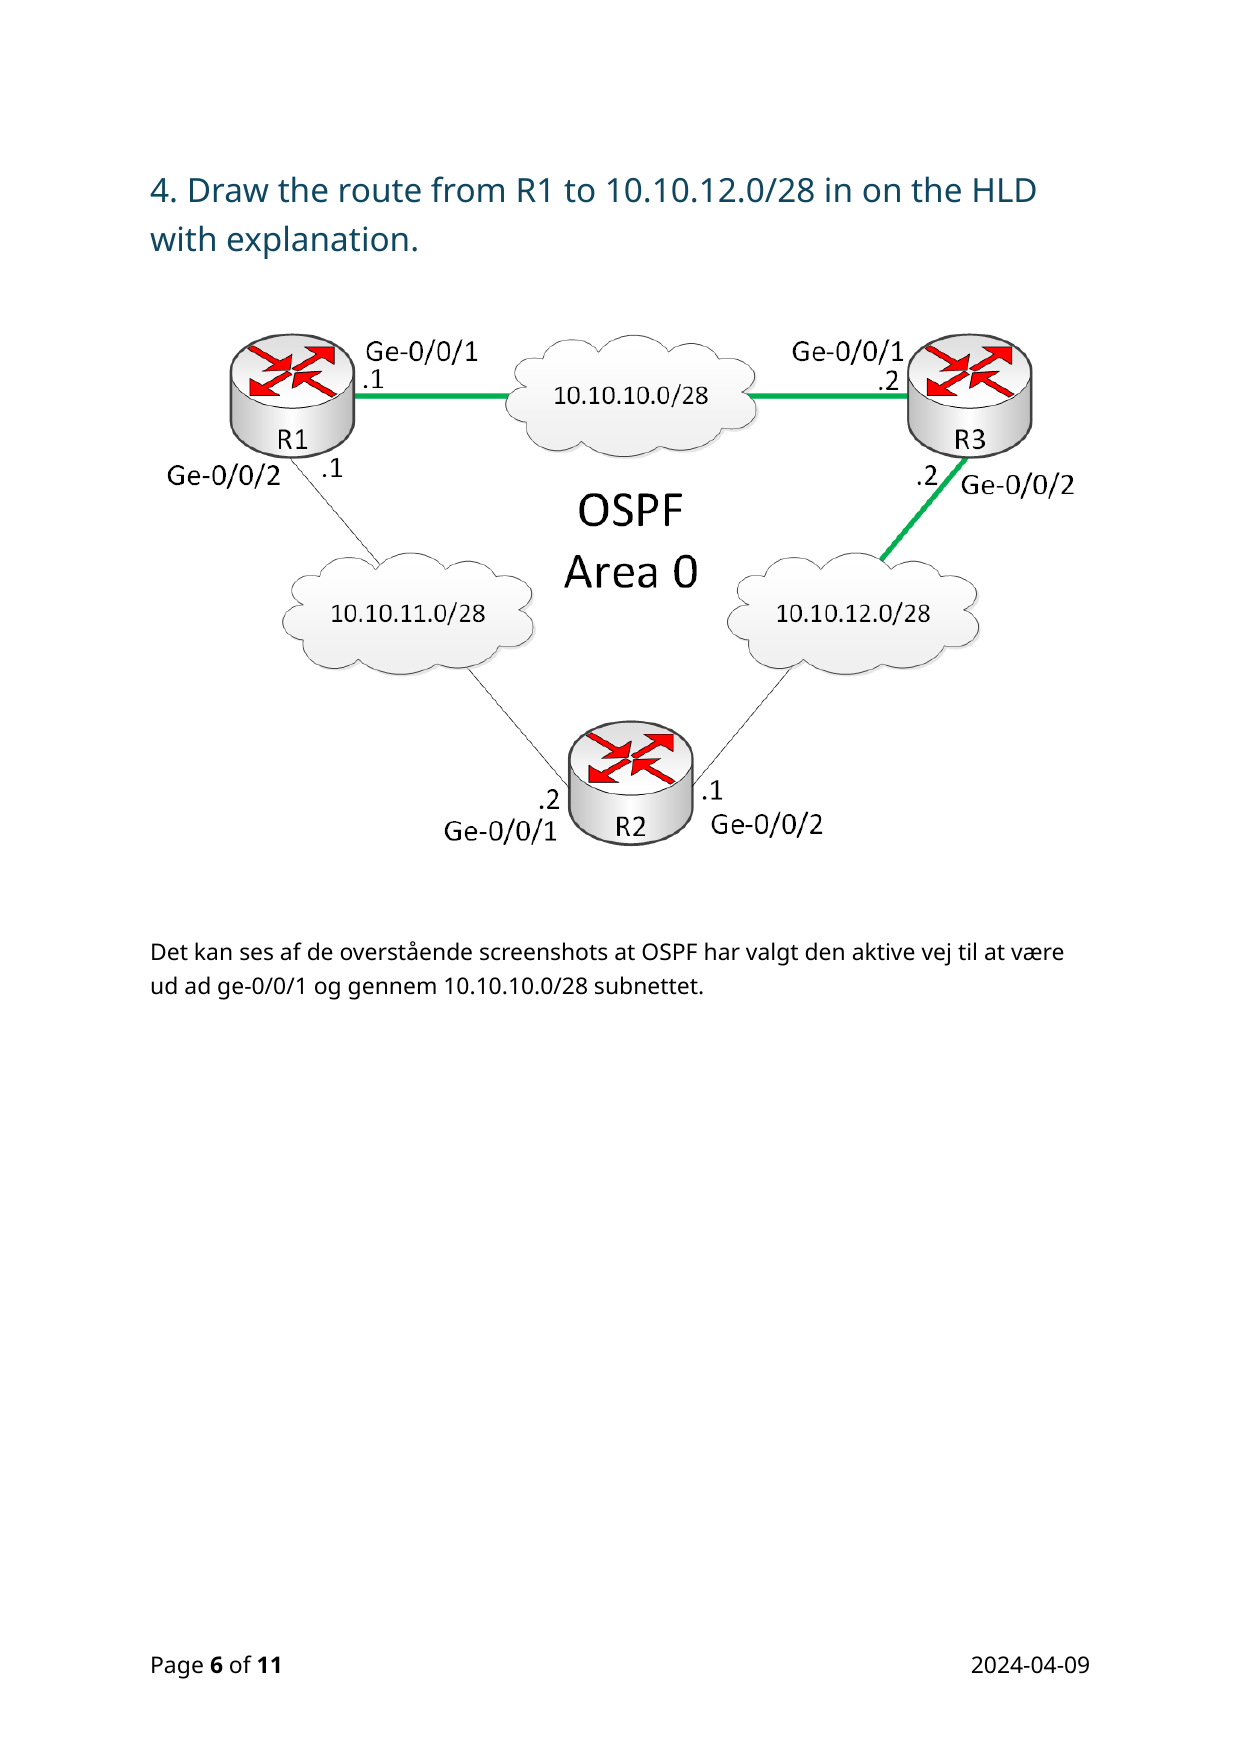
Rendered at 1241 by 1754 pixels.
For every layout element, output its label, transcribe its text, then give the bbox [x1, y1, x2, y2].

text Det kan ses af de overstående screenshots at OSPF har valgt den aktive vej til at være ud ad ge-0/0/1 og gennem 10.10.10.0/28 subnettet. [150, 936, 1090, 1001]
picture [150, 323, 1091, 864]
subtitle 4. Draw the route from R1 to 10.10.12.0/28 in on the HLD with explanation. [150, 167, 1090, 261]
